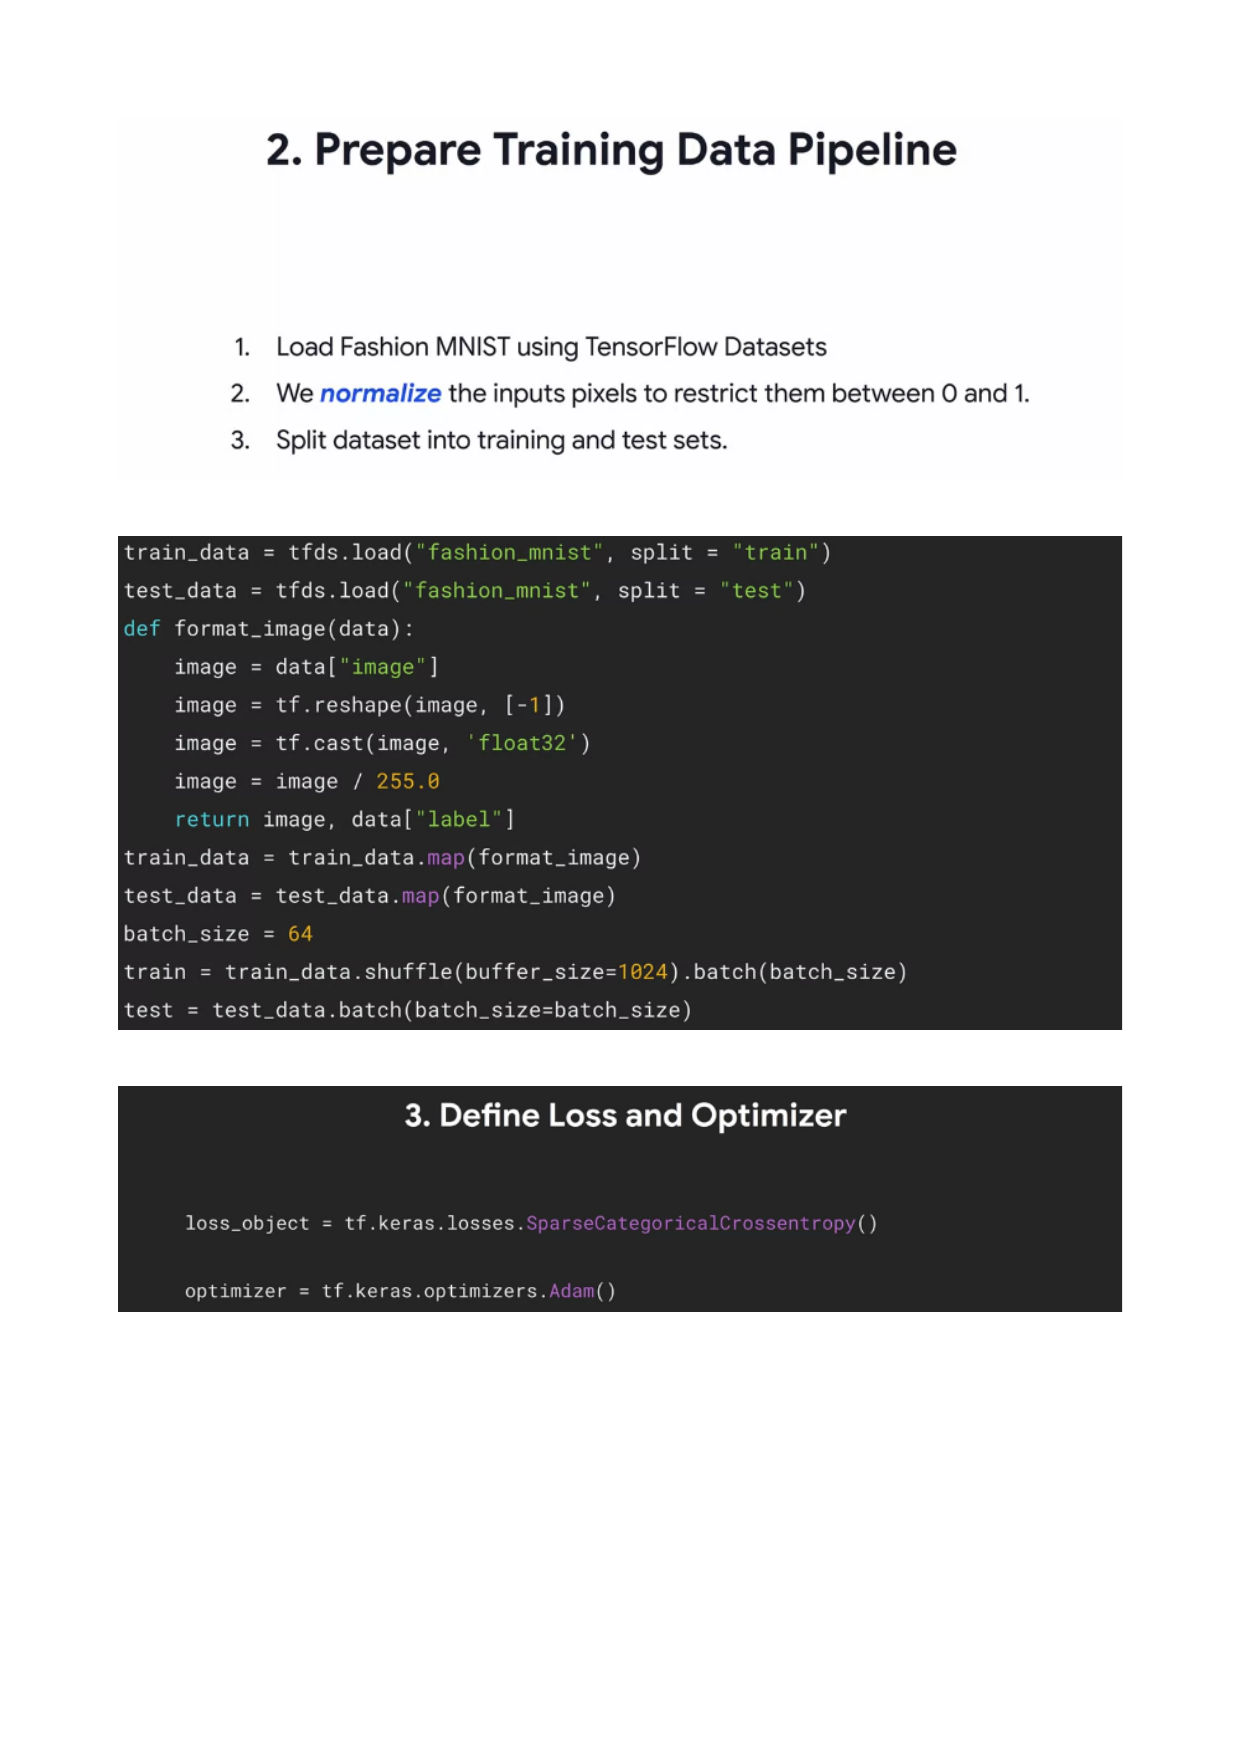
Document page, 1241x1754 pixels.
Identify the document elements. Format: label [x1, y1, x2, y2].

picture [118, 118, 1123, 479]
picture [118, 536, 1123, 1030]
picture [118, 1086, 1123, 1312]
